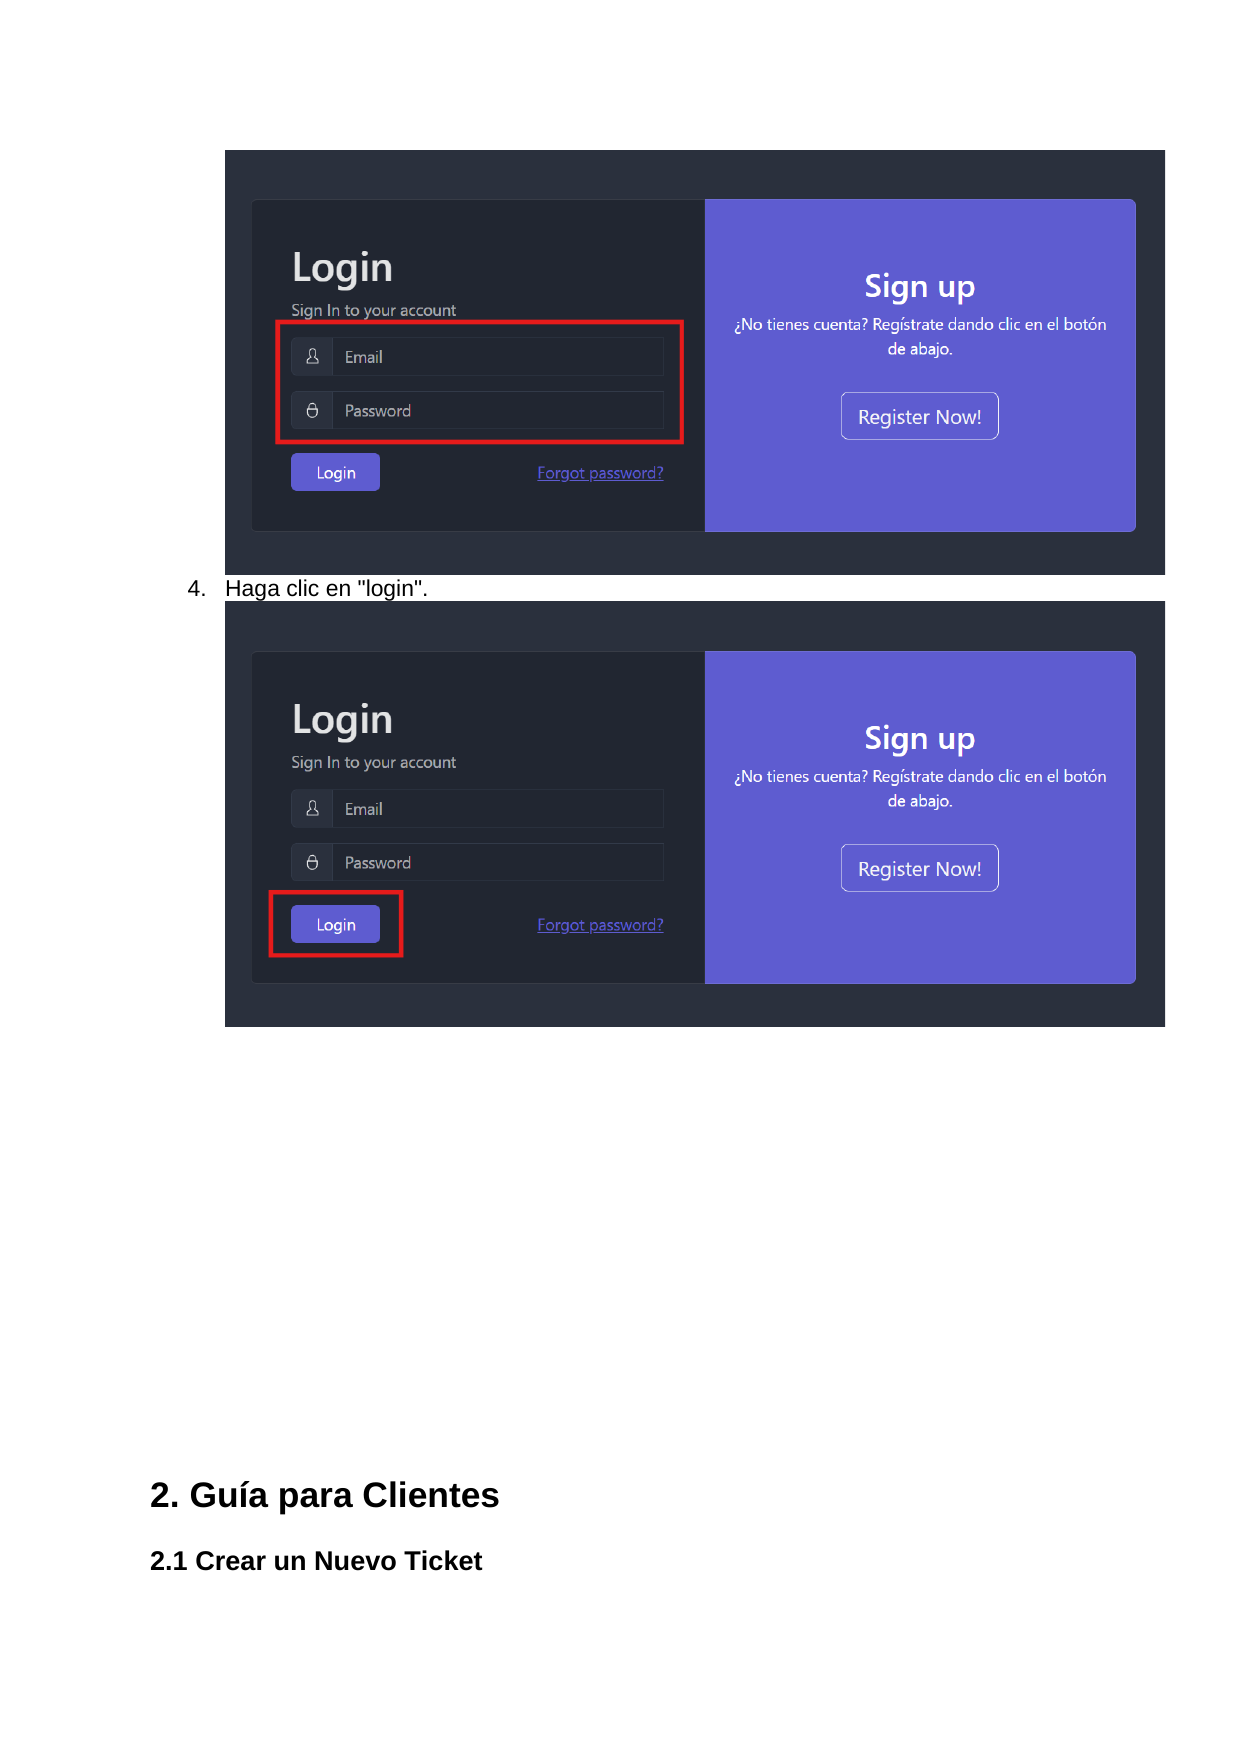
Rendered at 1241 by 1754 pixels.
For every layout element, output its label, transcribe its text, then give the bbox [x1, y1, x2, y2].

subtitle 2.1 Crear un Nuevo Ticket [150, 1544, 1090, 1576]
list [187, 150, 225, 575]
list Haga clic en "login". [187, 575, 1090, 1026]
picture [225, 601, 1166, 1027]
subtitle 2. Guía para Clientes [150, 1475, 1090, 1515]
picture [225, 150, 1166, 575]
